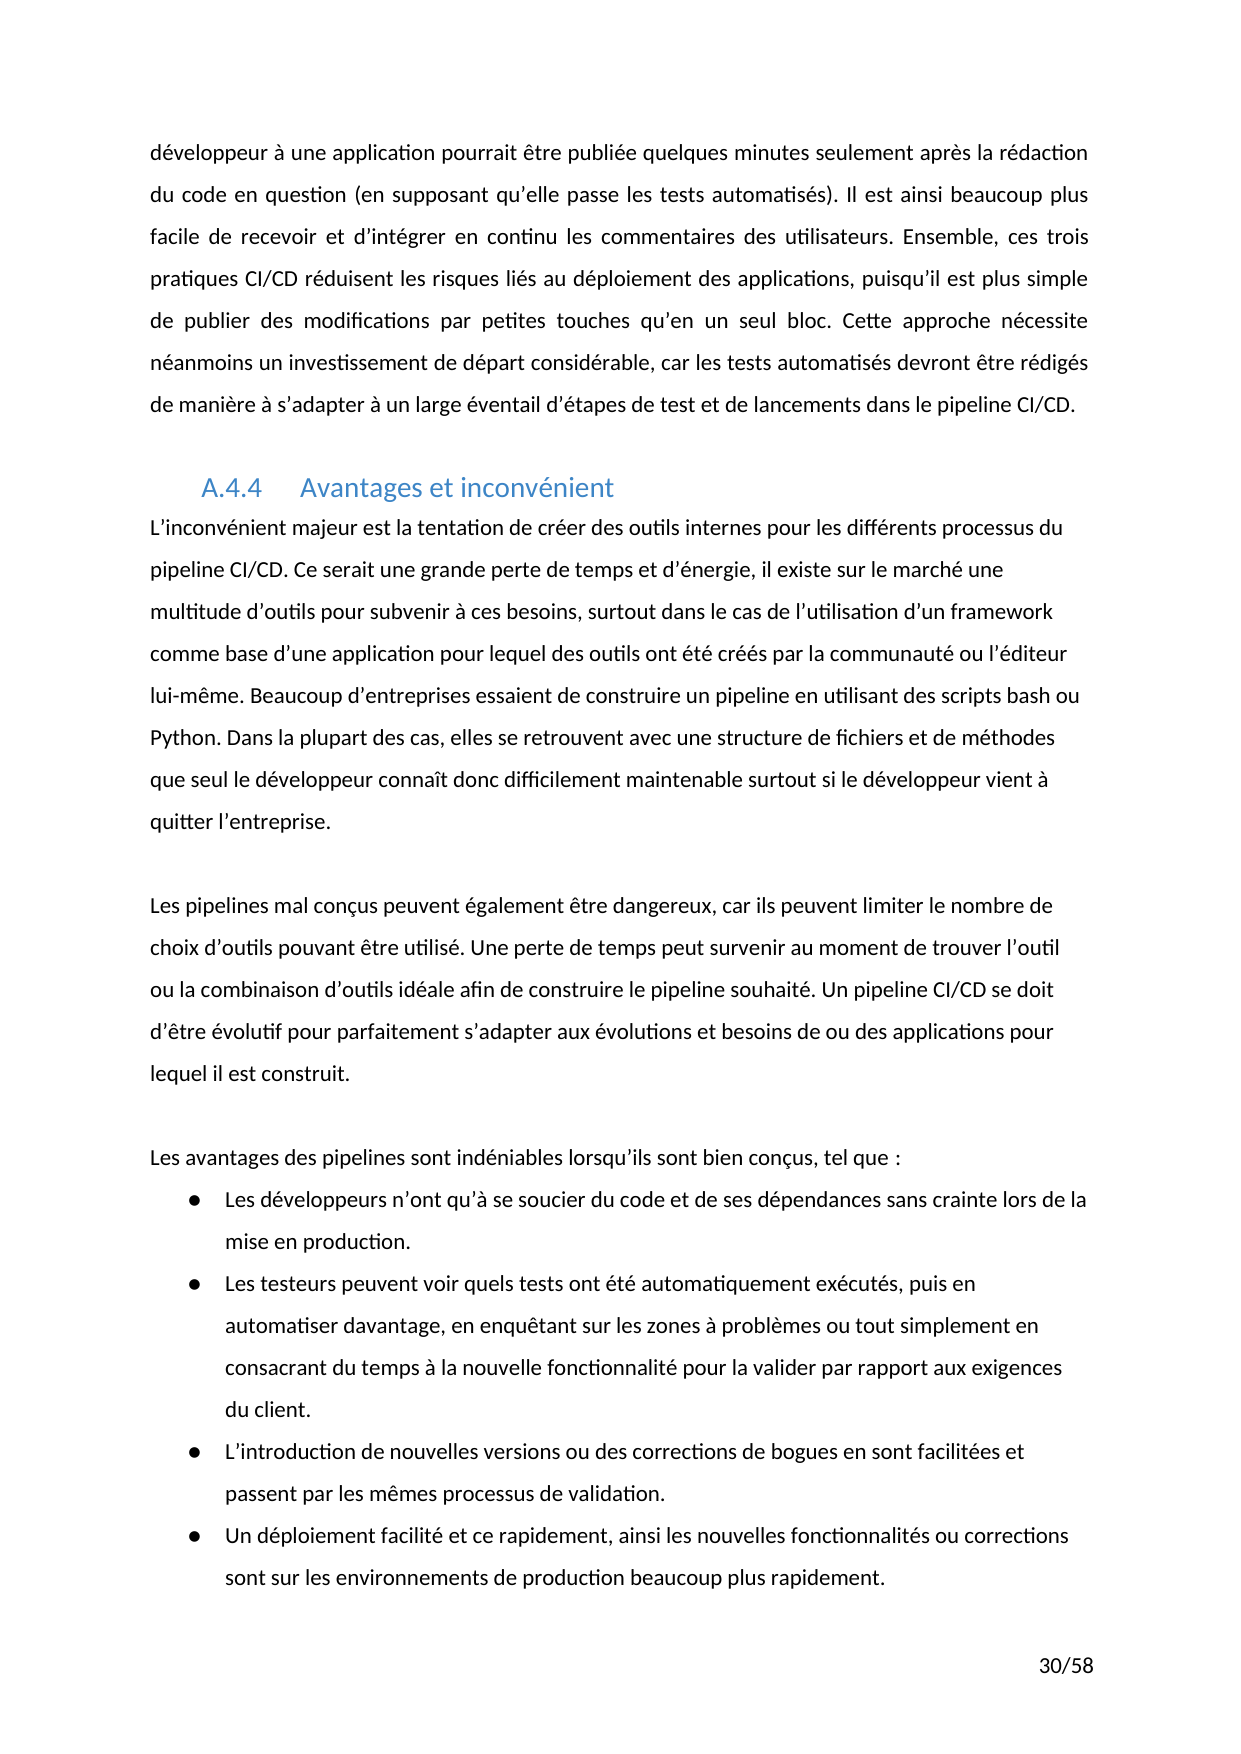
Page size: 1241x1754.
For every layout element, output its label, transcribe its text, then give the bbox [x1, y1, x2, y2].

text L’inconvénient majeur est la tentation de créer des outils internes pour les différents processus du pipeline CI/CD. Ce serait une grande perte de temps et d’énergie, il existe sur le marché une multitude d’outils pour subvenir à ces besoins, surtout dans le cas de l’utilisation d’un framework comme base d’une application pour lequel des outils ont été créés par la communauté ou l’éditeur lui-même. Beaucoup d’entreprises essaient de construire un pipeline en utilisant des scripts bash ou Python. Dans la plupart des cas, elles se retrouvent avec une structure de fichiers et de méthodes que seul le développeur connaît donc difficilement maintenable surtout si le développeur vient à quitter l’entreprise. [150, 513, 1090, 835]
text développeur à une application pourrait être publiée quelques minutes seulement après la rédaction du code en question (en supposant qu’elle passe les tests automatisés). Il est ainsi beaucoup plus facile de recevoir et d’intégrer en continu les commentaires des utilisateurs. Ensemble, ces trois pratiques CI/CD réduisent les risques liés au déploiement des applications, puisqu’il est plus simple de publier des modifications par petites touches qu’en un seul bloc. Cette approche nécessite néanmoins un investissement de départ considérable, car les tests automatisés devront être rédigés de manière à s’adapter à un large éventail d’étapes de test et de lancements dans le pipeline CI/CD. [150, 138, 1090, 418]
list Un déploiement facilité et ce rapidement, ainsi les nouvelles fonctionnalités ou corrections sont sur les environnements de production beaucoup plus rapidement. [187, 1521, 1090, 1591]
text Les avantages des pipelines sont indéniables lorsqu’ils sont bien conçus, tel que : [150, 1143, 1090, 1171]
list L’introduction de nouvelles versions ou des corrections de bogues en sont facilitées et passent par les mêmes processus de validation. [187, 1437, 1090, 1507]
text Les pipelines mal conçus peuvent également être dangereux, car ils peuvent limiter le nombre de choix d’outils pouvant être utilisé. Une perte de temps peut survenir au moment de trouver l’outil ou la combinaison d’outils idéale afin de construire le pipeline souhaité. Un pipeline CI/CD se doit d’être évolutif pour parfaitement s’adapter aux évolutions et besoins de ou des applications pour lequel il est construit. [150, 891, 1090, 1087]
list Les testeurs peuvent voir quels tests ont été automatiquement exécutés, puis en automatiser davantage, en enquêtant sur les zones à problèmes ou tout simplement en consacrant du temps à la nouvelle fonctionnalité pour la valider par rapport aux exigences du client. [187, 1269, 1090, 1423]
subtitle Avantages et inconvénient [201, 469, 1090, 505]
list Les développeurs n’ont qu’à se soucier du code et de ses dépendances sans crainte lors de la mise en production. [187, 1185, 1090, 1255]
